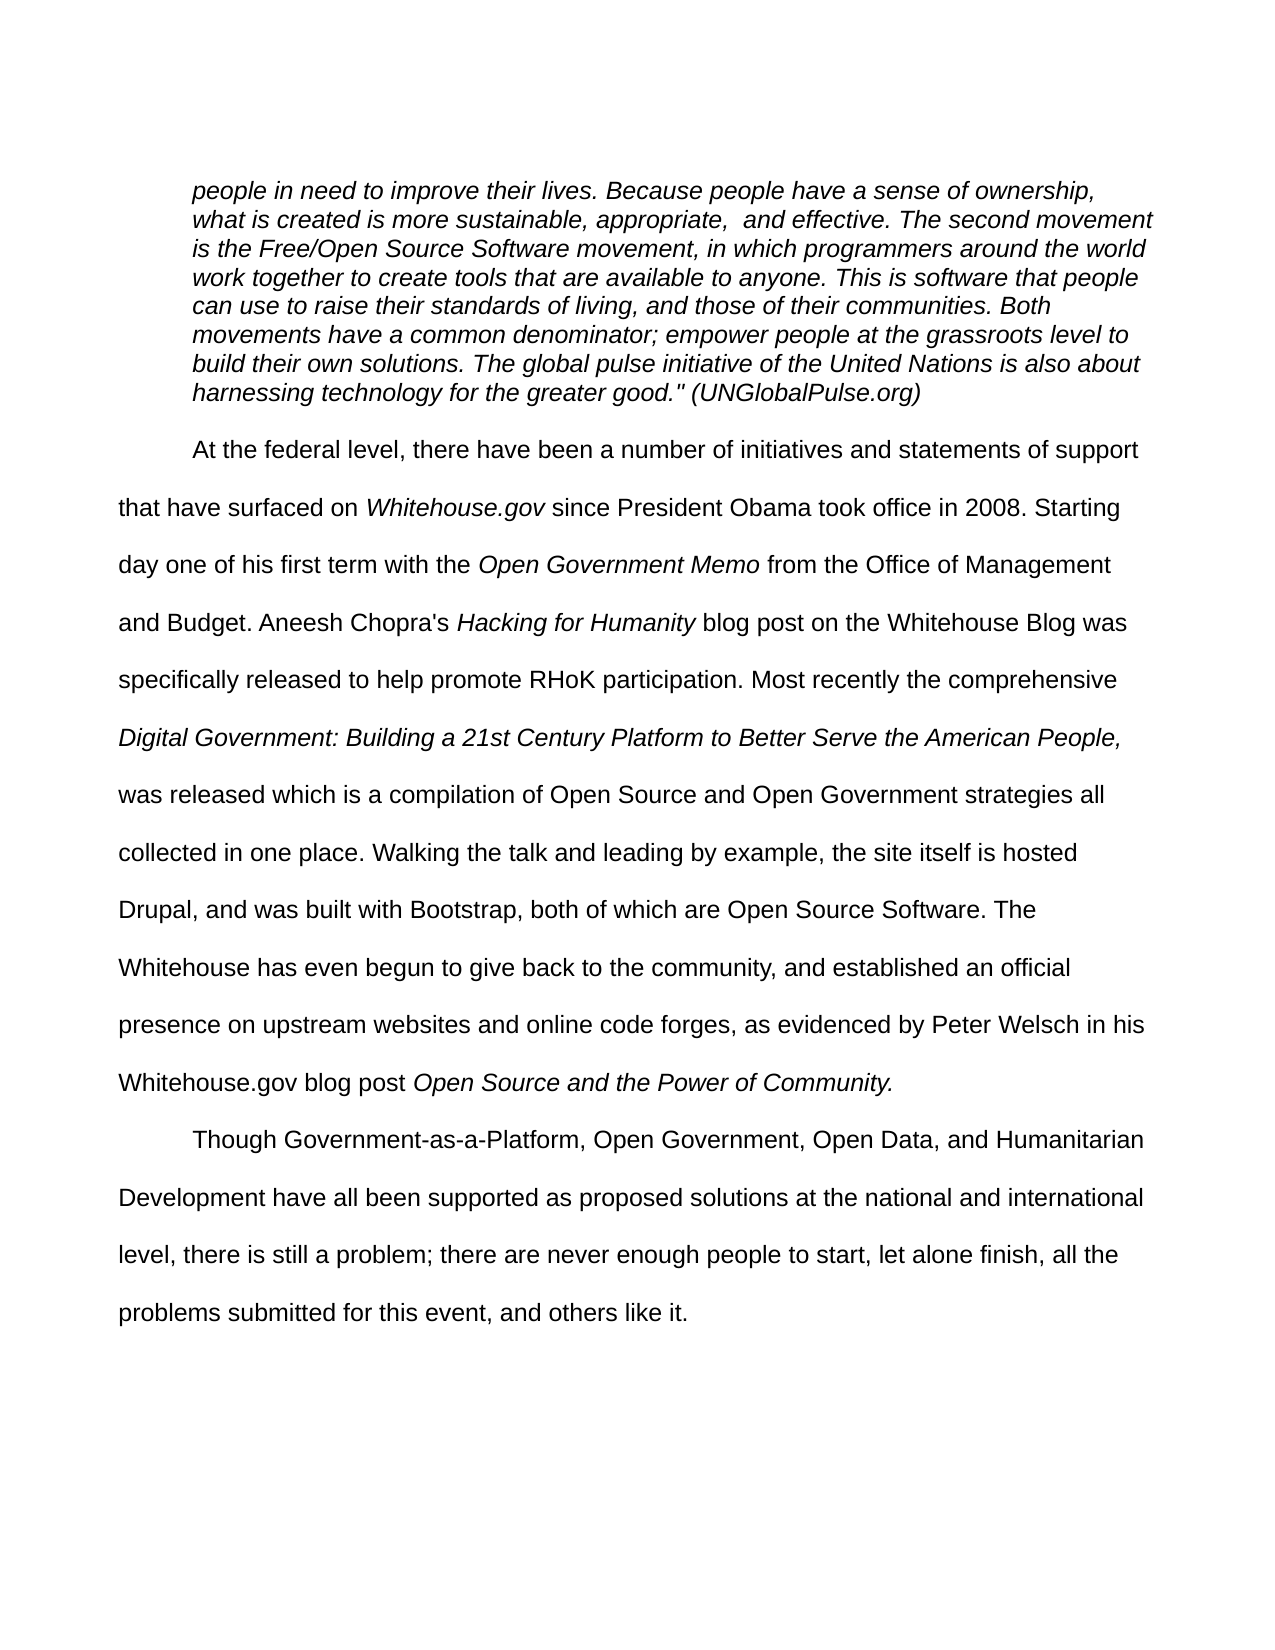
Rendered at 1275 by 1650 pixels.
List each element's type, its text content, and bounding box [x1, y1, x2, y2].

text At the federal level, there have been a number of initiatives and statements of support that have surfaced on Whitehouse.gov since President Obama took office in 2008. Starting day one of his first term with the Open Government Memo from the Office of Management and Budget. Aneesh Chopra's Hacking for Humanity blog post on the Whitehouse Blog was specifically released to help promote RHoK participation. Most recently the comprehensive Digital Government: Building a 21st Century Platform to Better Serve the American People, was released which is a compilation of Open Source and Open Government strategies all collected in one place. Walking the talk and leading by example, the site itself is hosted Drupal, and was built with Bootstrap, both of which are Open Source Software. The Whitehouse has even begun to give back to the community, and established an official presence on upstream websites and online code forges, as evidenced by Peter Welsch in his Whitehouse.gov blog post Open Source and the Power of Community. [118, 435, 1157, 1096]
text people in need to improve their lives. Because people have a sense of ownership, what is created is more sustainable, appropriate, and effective. The second movement is the Free/Open Source Software movement, in which programmers around the world work together to create tools that are available to anyone. This is software that people can use to raise their standards of living, and those of their communities. Both movements have a common denominator; empower people at the grassroots level to build their own solutions. The global pulse initiative of the United Nations is also about harnessing technology for the greater good." (UNGlobalPulse.org) [118, 176, 1157, 406]
text Though Government-as-a-Platform, Open Government, Open Data, and Humanitarian Development have all been supported as proposed solutions at the national and international level, there is still a problem; there are never enough people to start, let alone finish, all the problems submitted for this event, and others like it. [118, 1125, 1157, 1326]
